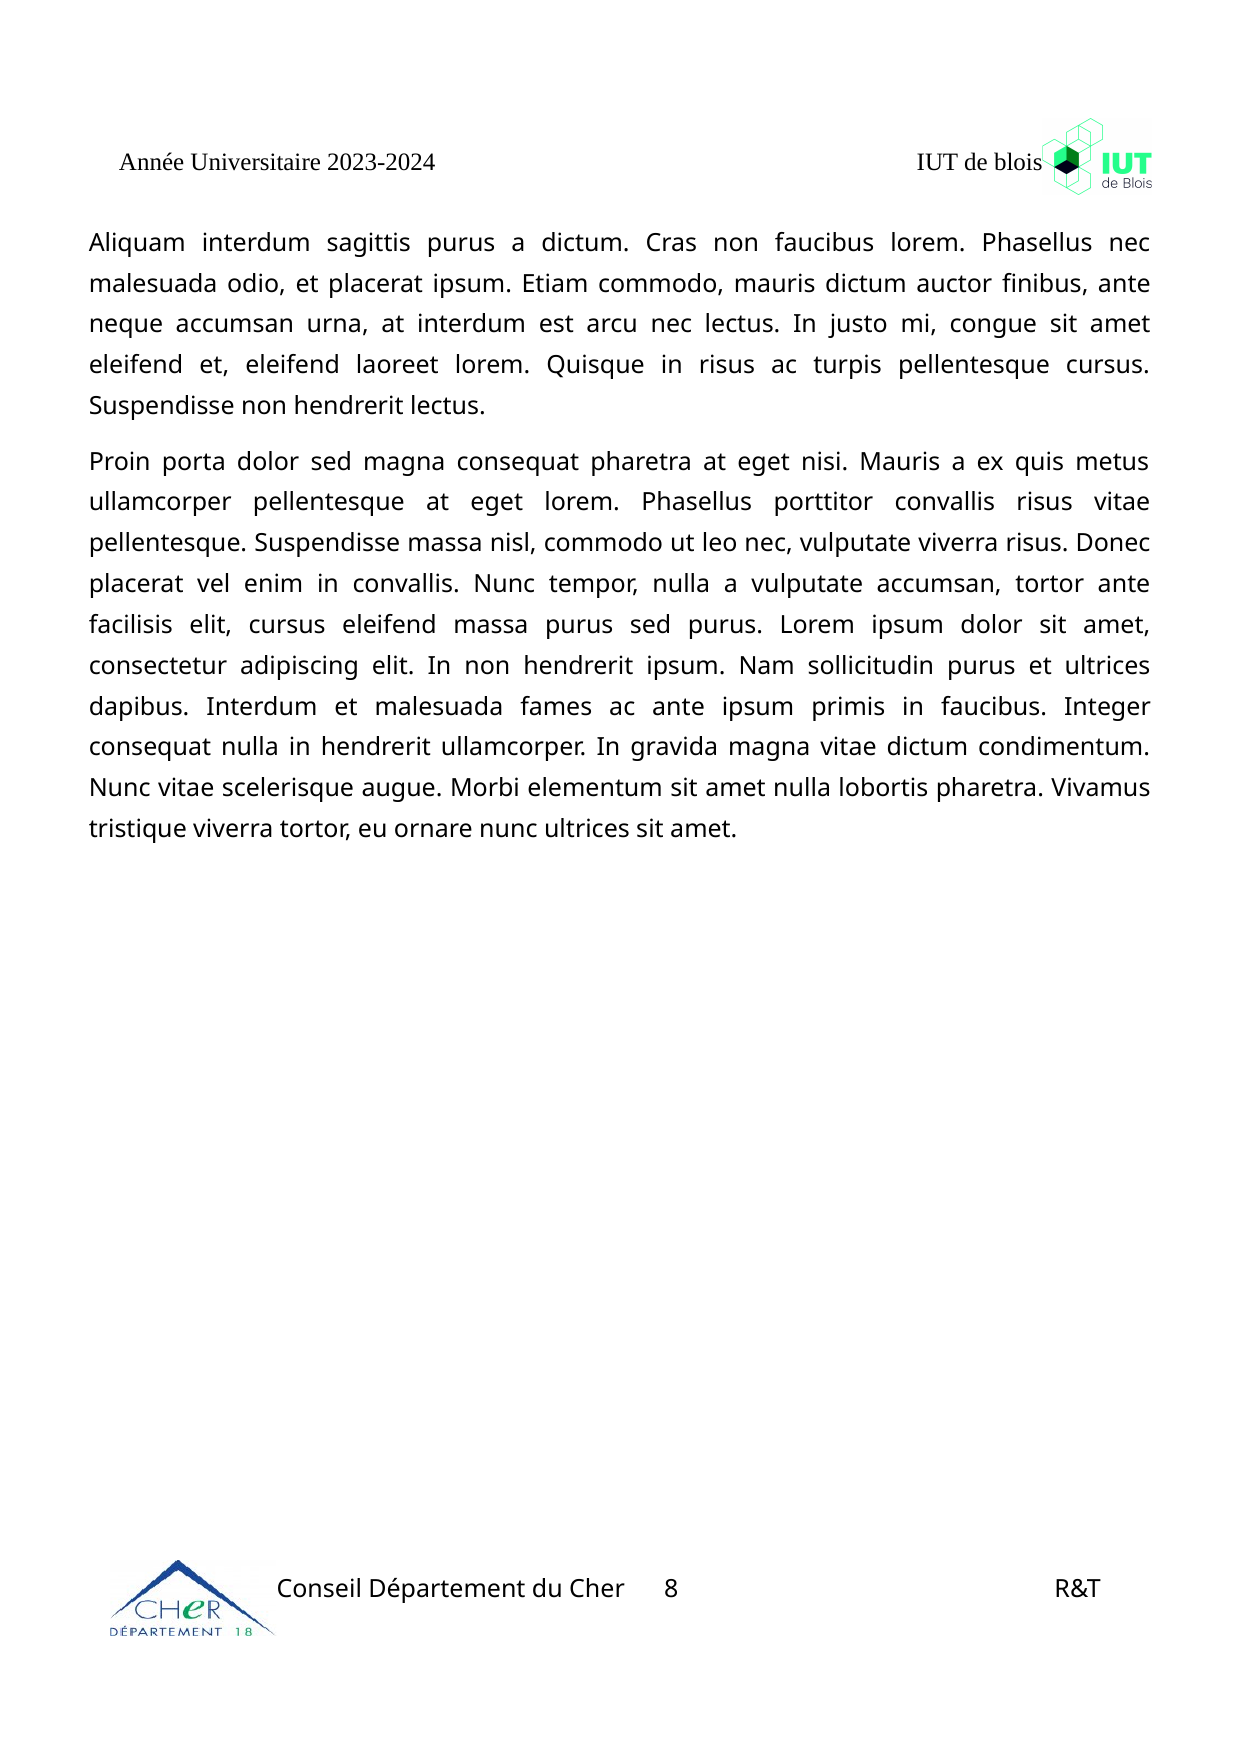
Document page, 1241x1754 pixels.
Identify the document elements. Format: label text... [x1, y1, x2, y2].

picture [1042, 118, 1152, 195]
text Proin porta dolor sed magna consequat pharetra at eget nisi. Mauris a ex quis metus ullamcorper pellentesque at eget lorem. Phasellus porttitor convallis risus vitae pellentesque. Suspendisse massa nisl, commodo ut leo nec, vulputate viverra risus. Donec placerat vel enim in convallis. Nunc tempor, nulla a vulputate accumsan, tortor ante facilisis elit, cursus eleifend massa purus sed purus. Lorem ipsum dolor sit amet, consectetur adipiscing elit. In non hendrerit ipsum. Nam sollicitudin purus et ultrices dapibus. Interdum et malesuada fames ac ante ipsum primis in faucibus. Integer consequat nulla in hendrerit ullamcorper. In gravida magna vitae dictum condimentum. Nunc vitae scelerisque augue. Morbi elementum sit amet nulla lobortis pharetra. Vivamus tristique viverra tortor, eu ornare nunc ultrices sit amet. [88, 443, 1152, 845]
picture [110, 1560, 277, 1636]
text Aliquam interdum sagittis purus a dictum. Cras non faucibus lorem. Phasellus nec malesuada odio, et placerat ipsum. Etiam commodo, mauris dictum auctor finibus, ante neque accumsan urna, at interdum est arcu nec lectus. In justo mi, congue sit amet eleifend et, eleifend laoreet lorem. Quisque in risus ac turpis pellentesque cursus. Suspendisse non hendrerit lectus. [88, 224, 1152, 422]
